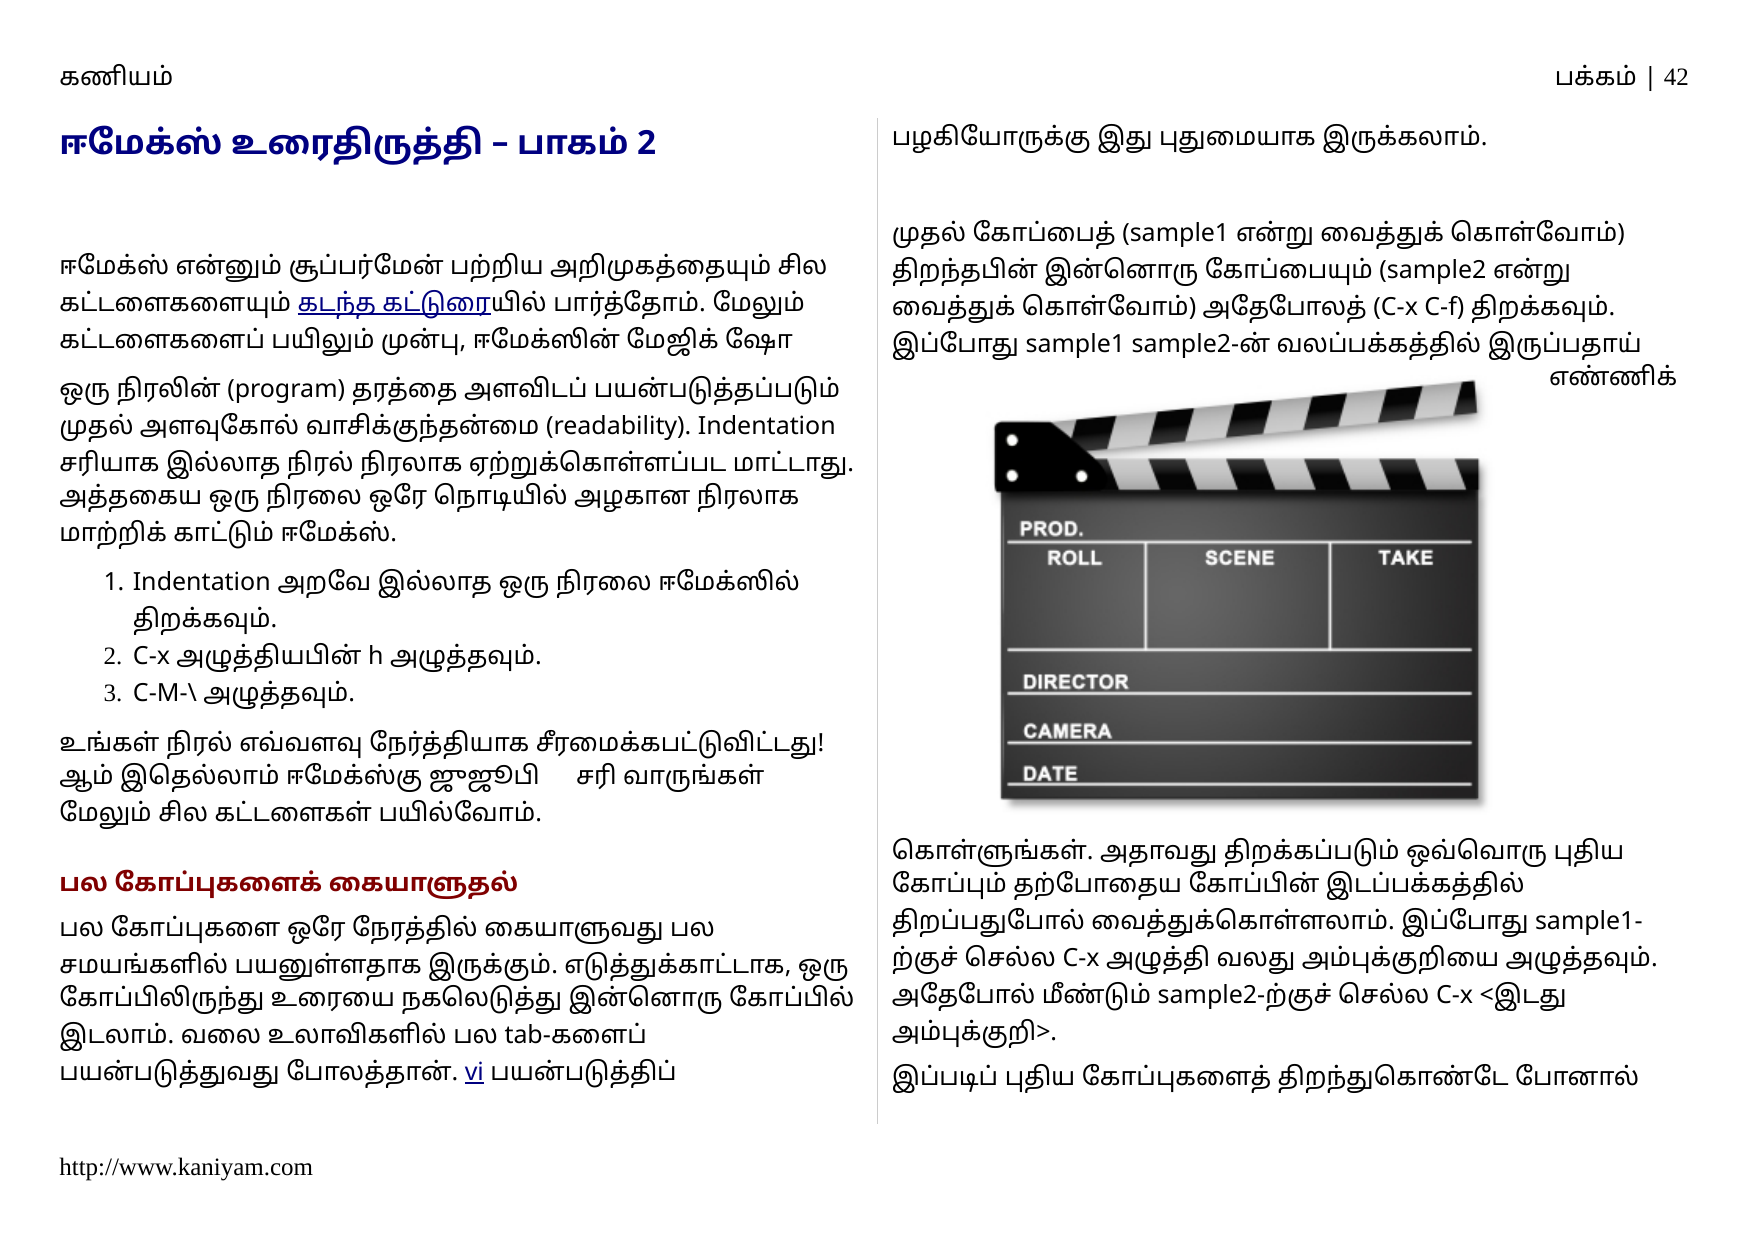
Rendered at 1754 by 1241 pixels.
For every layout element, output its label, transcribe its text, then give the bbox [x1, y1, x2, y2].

text இப்படிப் புதிய கோப்புகளைத் திறந்துகொண்டே போனால் [892, 1063, 1695, 1095]
subtitle பல கோப்புகளைக் கையாளுதல் [59, 869, 862, 902]
list C-M-\ அழுத்தவும். [103, 675, 862, 712]
text முதல் கோப்பைத் (sample1 என்று வைத்துக் கொள்வோம்) திறந்தபின் இன்னொரு கோப்பையும் (sample2 என்று வைத்துக் கொள்வோம்) அதேபோலத் (C-x C-f) திறக்கவும். இப்போது sample1 sample2-ன் வலப்பக்கத்தில் இருப்பதாய் எண்ணிக் கொள்ளுங்கள். அதாவது திறக்கப்படும் ஒவ்வொரு புதிய கோப்பும் தற்போதைய கோப்பின் இடப்பக்கத்தில் திறப்பதுபோல் வைத்துக்கொள்ளலாம். இப்போது sample1-ற்குச் செல்ல C-x அழுத்தி வலது அம்புக்குறியை அழுத்தவும். அதேபோல் மீண்டும் sample2-ற்குச் செல்ல C-x <இடது அம்புக்குறி>. [892, 214, 1695, 1050]
list C-x அழுத்தியபின் h அழுத்தவும். [103, 638, 862, 675]
text பல கோப்புகளை ஒரே நேரத்தில் கையாளுவது பல சமயங்களில் பயனுள்ளதாக இருக்கும். எடுத்துக்காட்டாக, ஒரு கோப்பிலிருந்து உரையை நகலெடுத்து இன்னொரு கோப்பில் இடலாம். வலை உலாவிகளில் பல tab-களைப் பயன்படுத்துவது போலத்தான். vi பயன்படுத்திப் [59, 914, 862, 1091]
text பழகியோருக்கு இது புதுமையாக இருக்கலாம். [892, 118, 1695, 156]
text ஈமேக்ஸ் என்னும் சூப்பர்மேன் பற்றிய அறிமுகத்தையும் சில கட்டளைகளையும் கடந்த கட்டுரையில் பார்த்தோம். மேலும் கட்டளைகளைப் பயிலும் முன்பு, ஈமேக்ஸின் மேஜிக் ஷோ [59, 252, 862, 358]
text உங்கள் நிரல் எவ்வளவு நேர்த்தியாக சீரமைக்கபட்டுவிட்டது! ஆம் இதெல்லாம் ஈமேக்ஸ்கு ஜுஜூபி சரி வாருங்கள் மேலும் சில கட்டளைகள் பயில்வோம். [59, 724, 862, 832]
list Indentation அறவே இல்லாத ஒரு நிரலை ஈமேக்ஸில் திறக்கவும். [103, 564, 862, 638]
picture [923, 375, 1549, 833]
text ஒரு நிரலின் (program) தரத்தை அளவிடப் பயன்படுத்தப்படும் முதல் அளவுகோல் வாசிக்குந்தன்மை (readability). Indentation சரியாக இல்லாத நிரல் நிரலாக ஏற்றுக்கொள்ளப்பட மாட்டாது. அத்தகைய ஒரு நிரலை ஒரே நொடியில் அழகான நிரலாக மாற்றிக் காட்டும் ஈமேக்ஸ். [59, 371, 862, 551]
subtitle ஈமேக்ஸ் உரைதிருத்தி – பாகம் 2 [59, 118, 862, 168]
